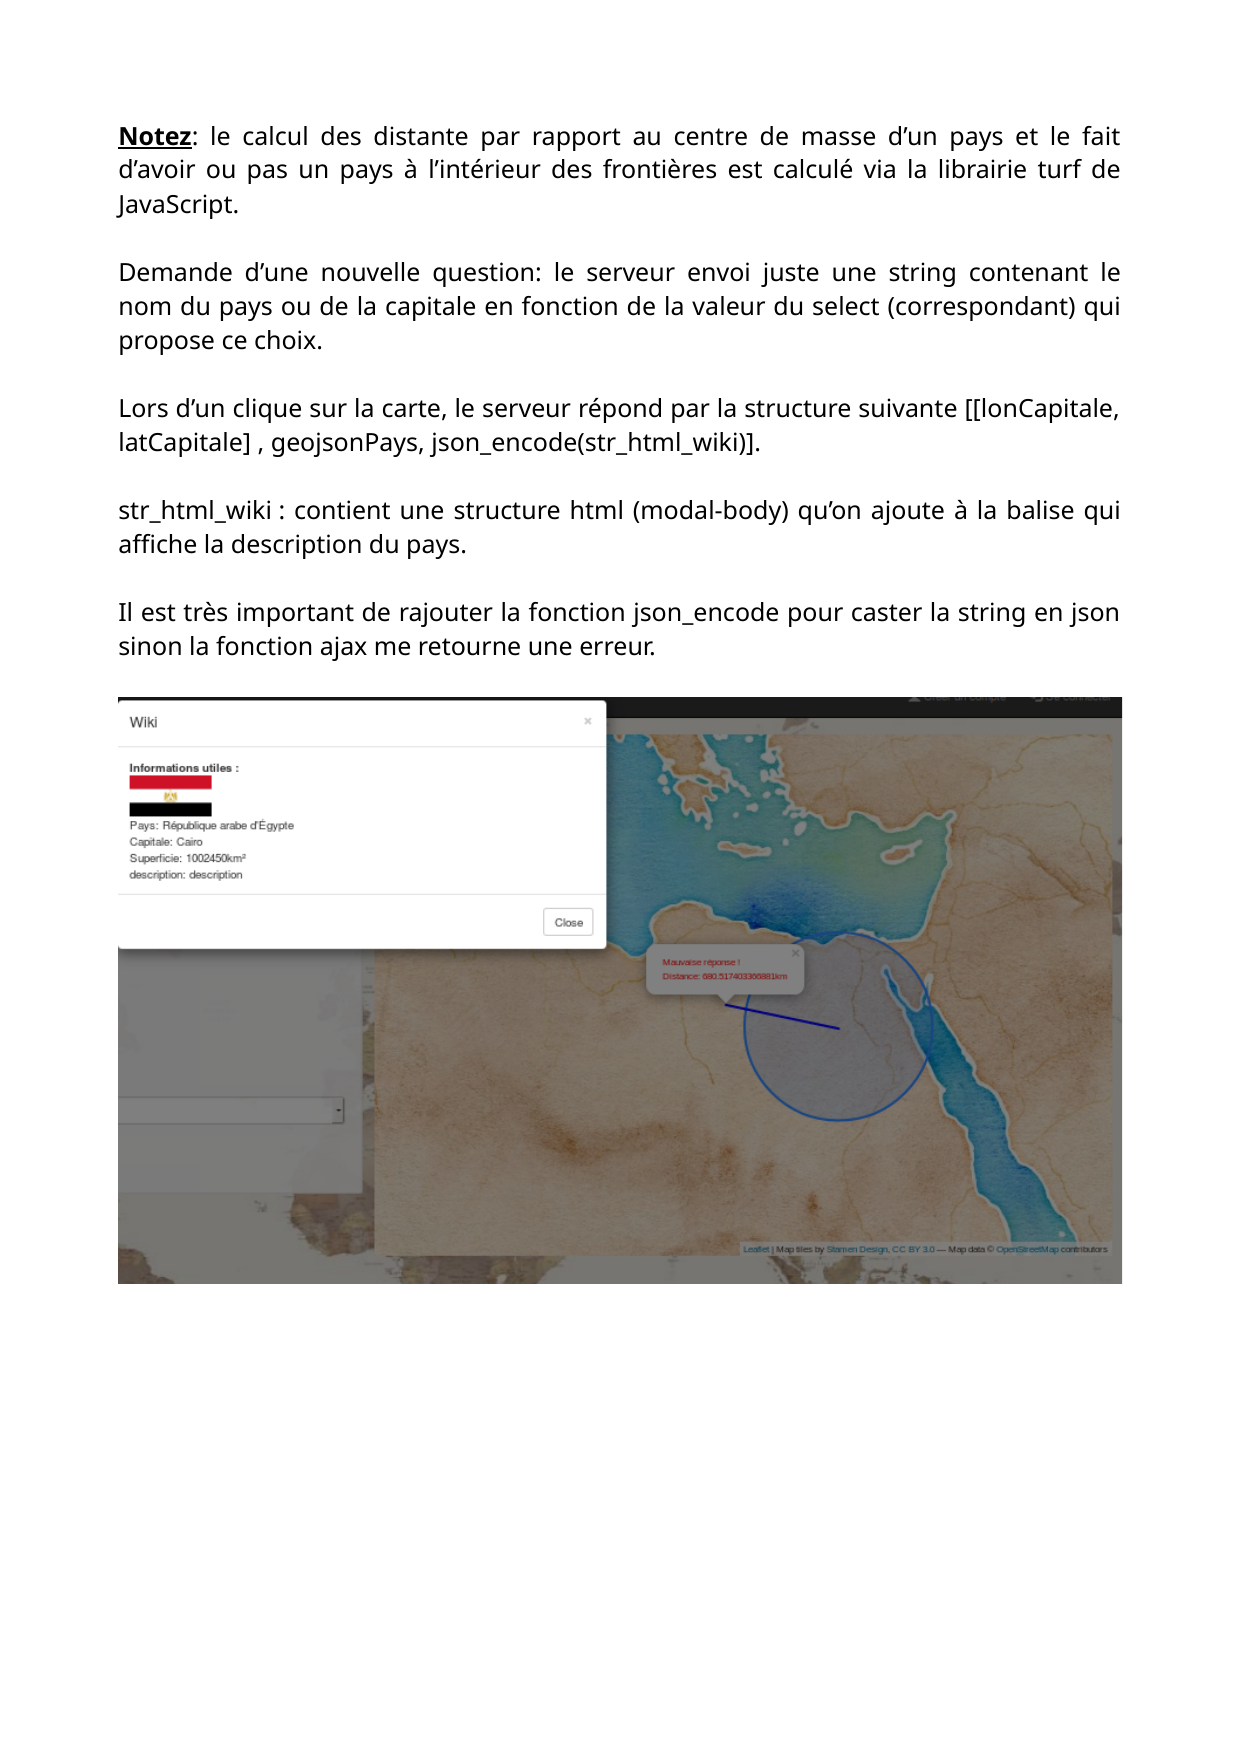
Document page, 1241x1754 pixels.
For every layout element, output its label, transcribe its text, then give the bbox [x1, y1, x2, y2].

text str_html_wiki : contient une structure html (modal-body) qu’on ajoute à la balise qui affiche la description du pays. [118, 493, 1122, 561]
text Il est très important de rajouter la fonction json_encode pour caster la string en json sinon la fonction ajax me retourne une erreur. [118, 595, 1122, 663]
text Notez: le calcul des distante par rapport au centre de masse d’un pays et le fait d’avoir ou pas un pays à l’intérieur des frontières est calculé via la librairie turf de JavaScript. [118, 118, 1122, 220]
text Lors d’un clique sur la carte, le serveur répond par la structure suivante [[lonCapitale, latCapitale] , geojsonPays, json_encode(str_html_wiki)]. [118, 391, 1122, 459]
text Demande d’une nouvelle question: le serveur envoi juste une string contenant le nom du pays ou de la capitale en fonction de la valeur du select (correspondant) qui propose ce choix. [118, 254, 1122, 357]
picture [118, 697, 1123, 1284]
